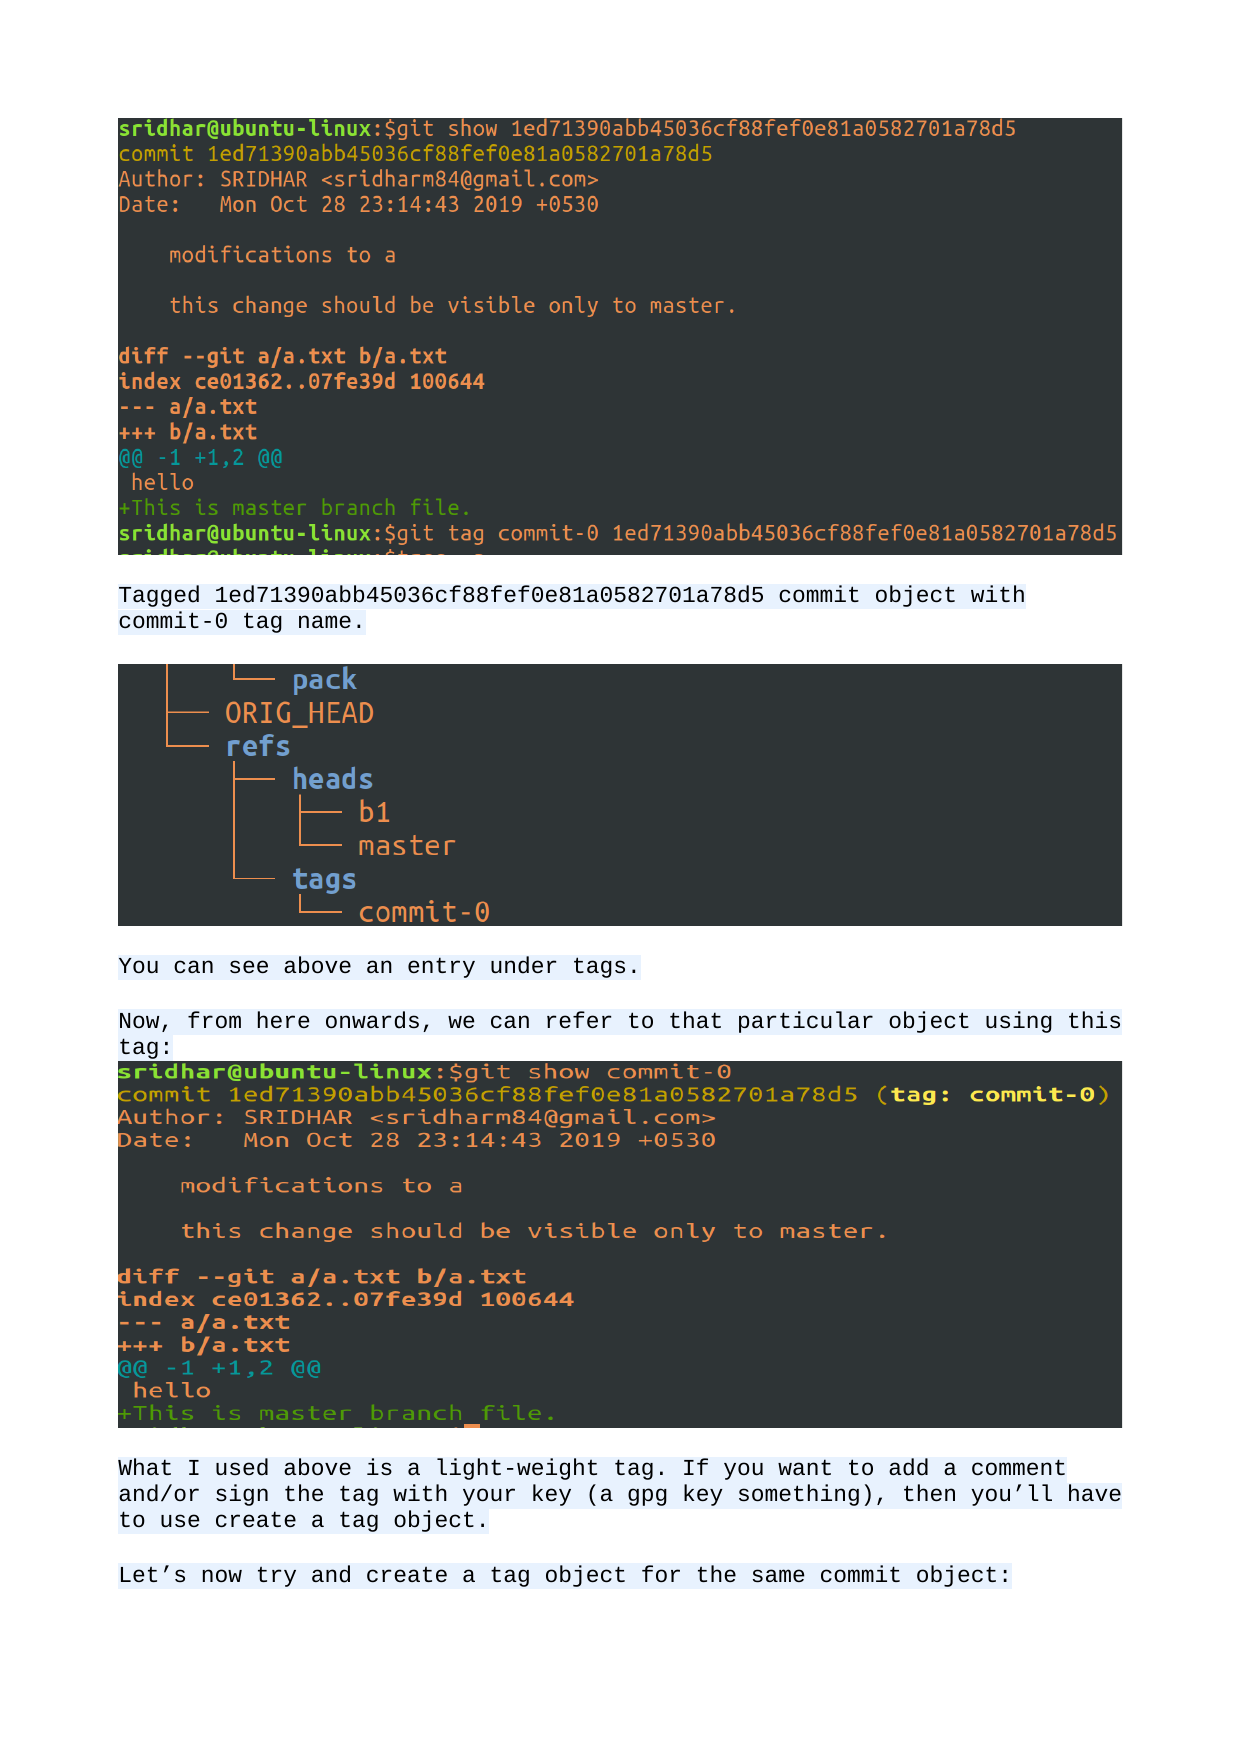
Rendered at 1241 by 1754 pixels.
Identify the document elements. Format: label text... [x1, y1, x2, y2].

text Let’s now try and create a tag object for the same commit object: [118, 1563, 1122, 1589]
text Now, from here onwards, we can refer to that particular object using this tag: [118, 1009, 1122, 1061]
text What I used above is a light-weight tag. If you want to add a comment and/or sign the tag with your key (a gpg key something), then you’ll have to use create a tag object. [118, 1457, 1122, 1534]
picture [118, 1061, 1123, 1428]
text Tagged 1ed71390abb45036cf88fef0e81a0582701a78d5 commit object with commit-0 tag name. [118, 583, 1122, 635]
text You can see above an entry under tags. [118, 954, 1122, 980]
picture [118, 118, 1123, 555]
picture [118, 664, 1123, 926]
